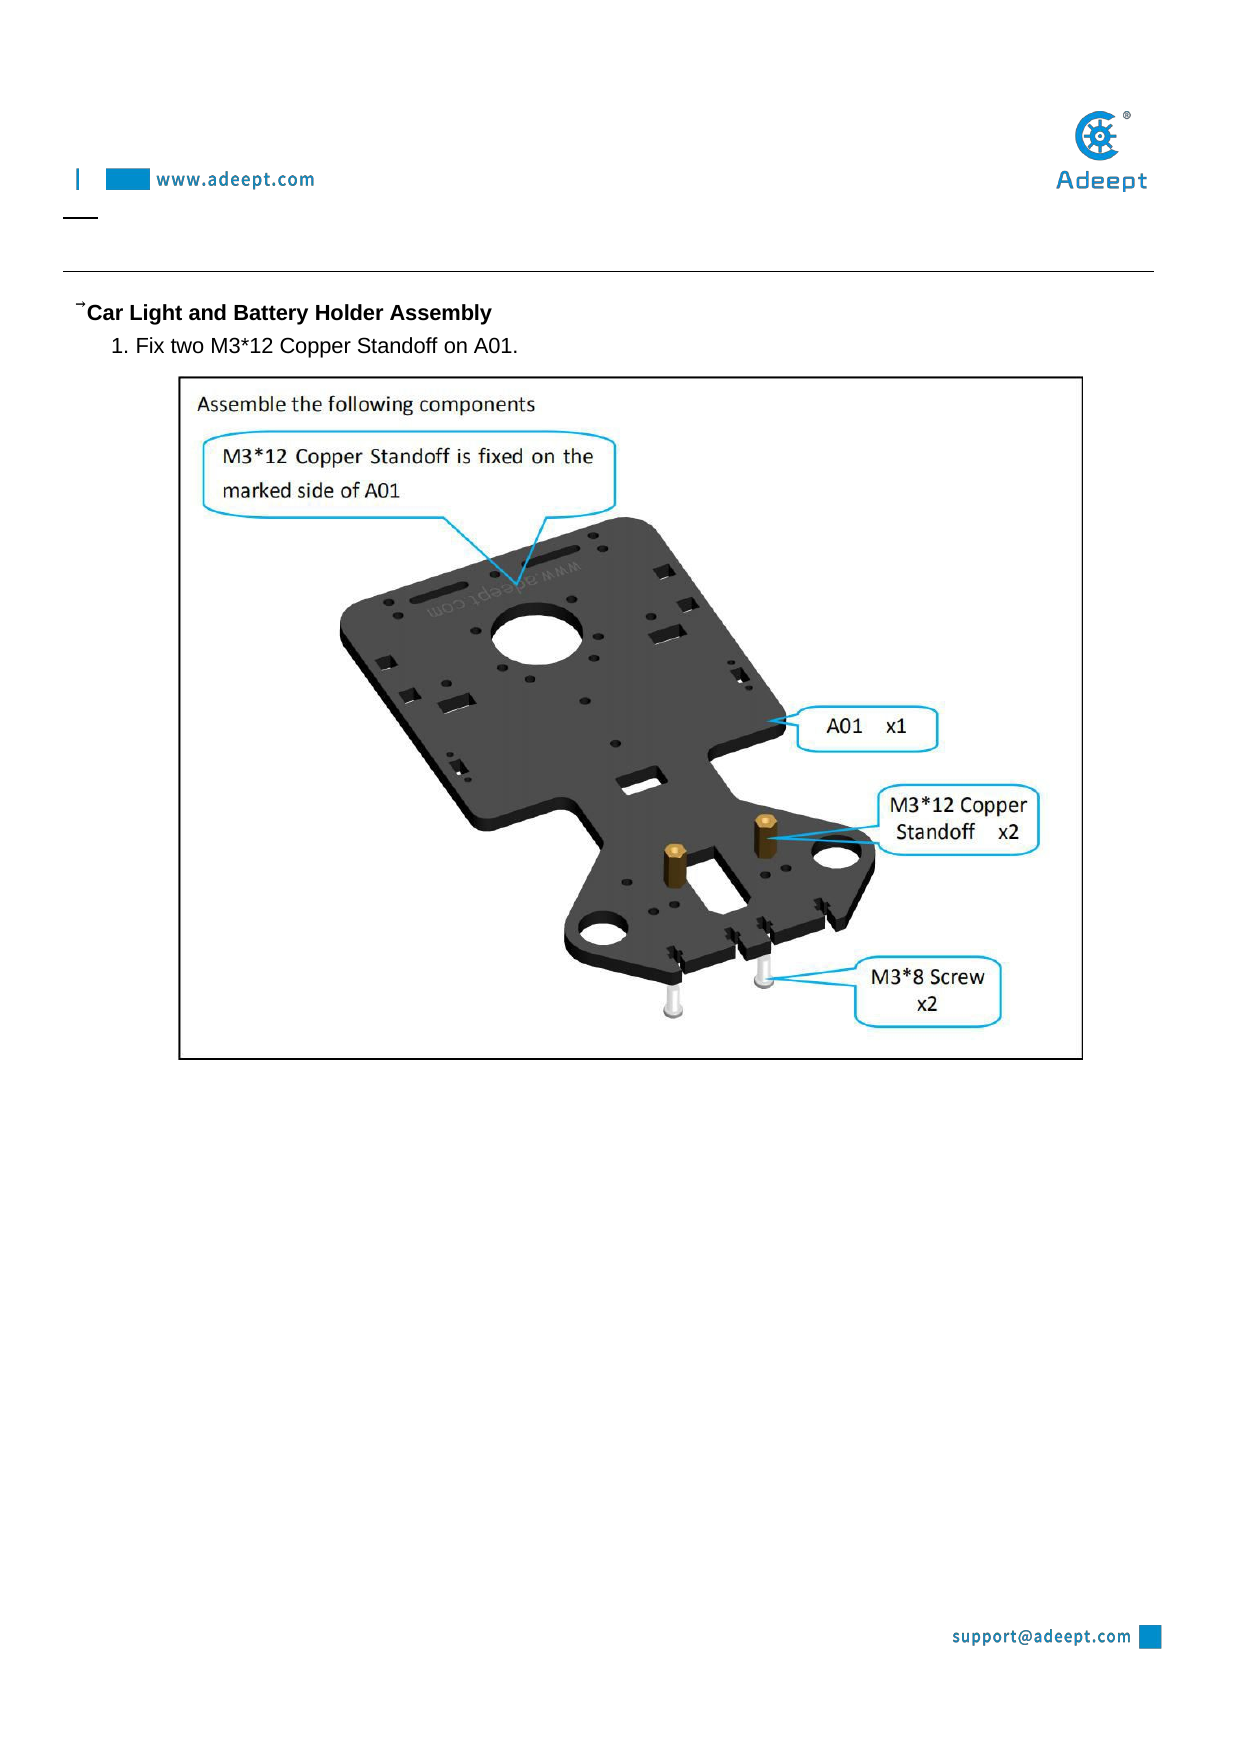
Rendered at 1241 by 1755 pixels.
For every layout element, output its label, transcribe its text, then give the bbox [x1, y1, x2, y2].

subtitle ⃗Car Light and Battery Holder Assembly [87, 298, 1178, 326]
list Fix two M3*12 Copper Standoff on A01. [111, 333, 1178, 358]
